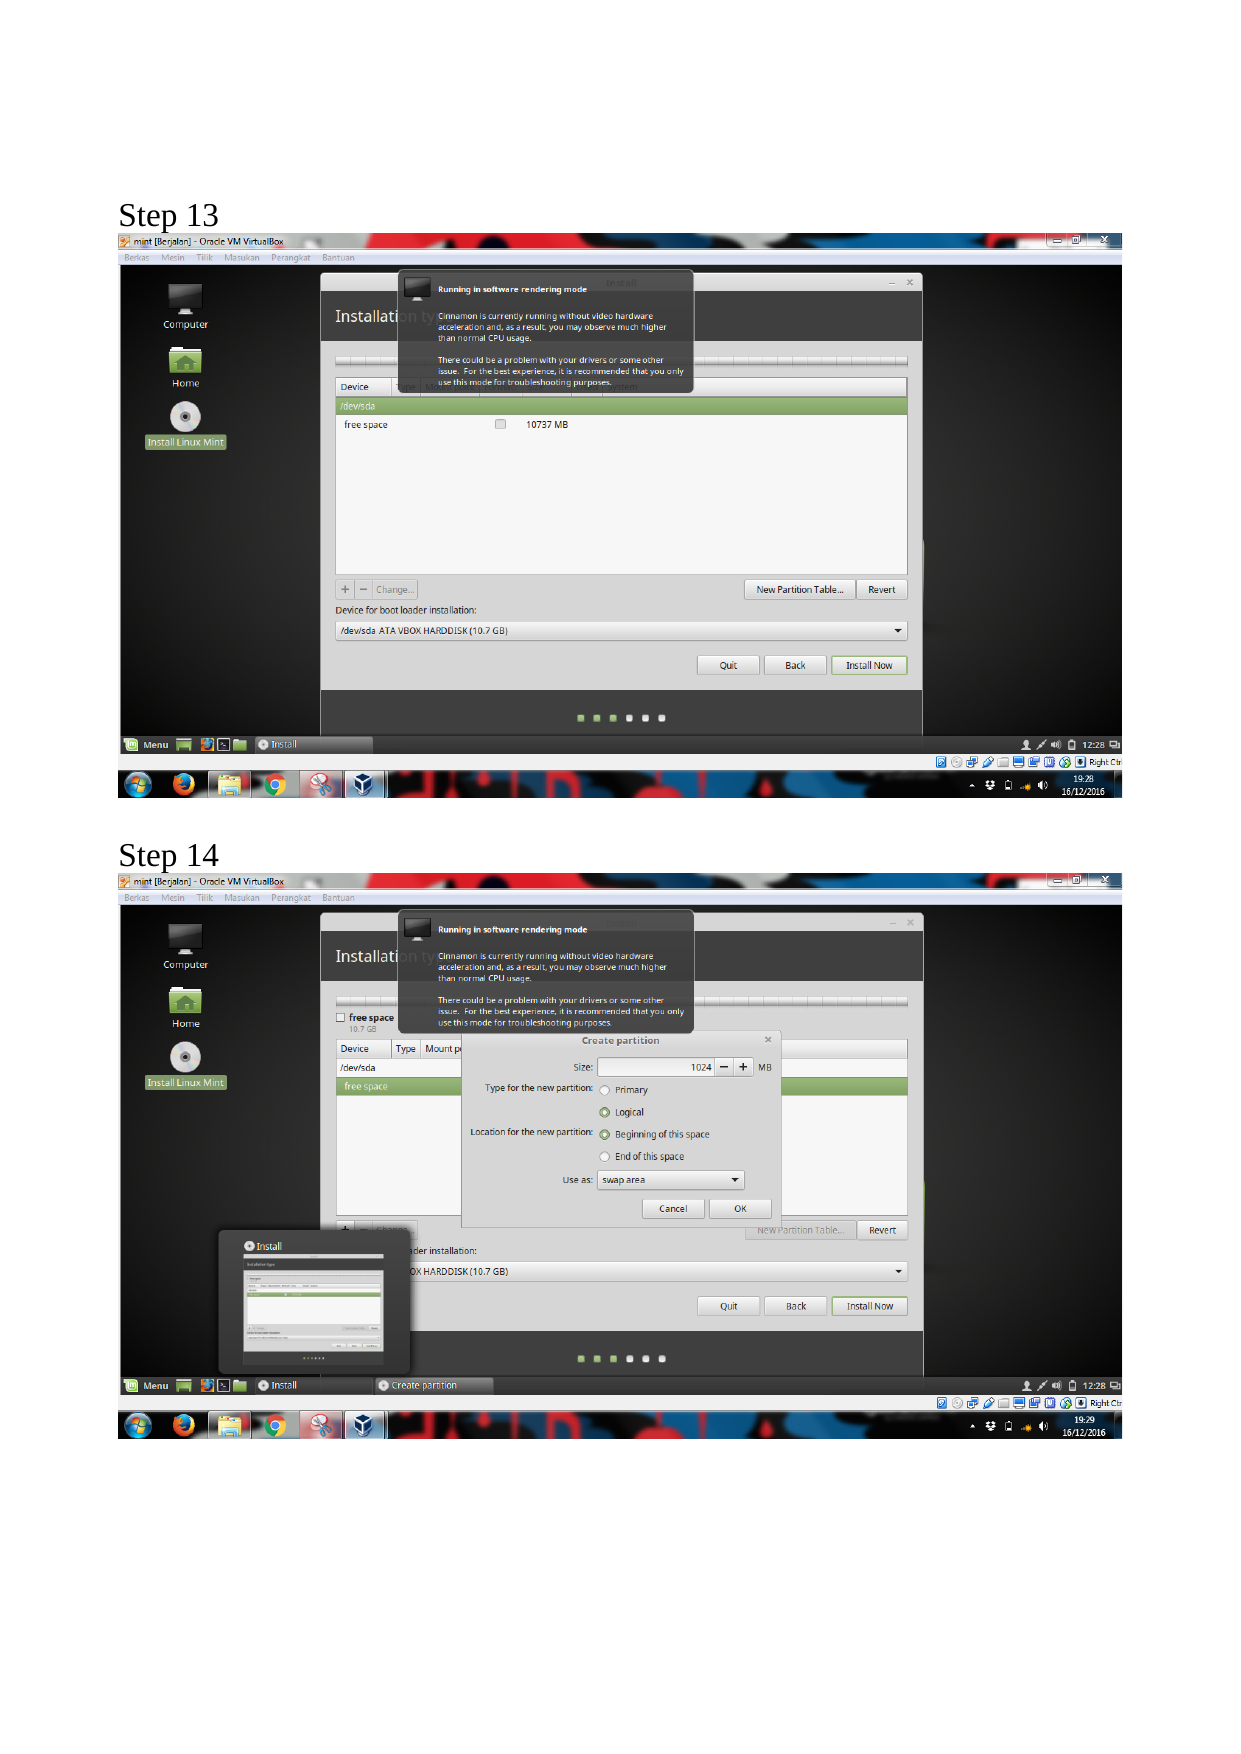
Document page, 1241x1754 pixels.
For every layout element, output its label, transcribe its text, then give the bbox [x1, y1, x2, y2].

text Step 13 [118, 195, 1122, 233]
text Step 14 [118, 836, 1122, 873]
picture [118, 873, 1123, 1439]
picture [118, 233, 1123, 798]
